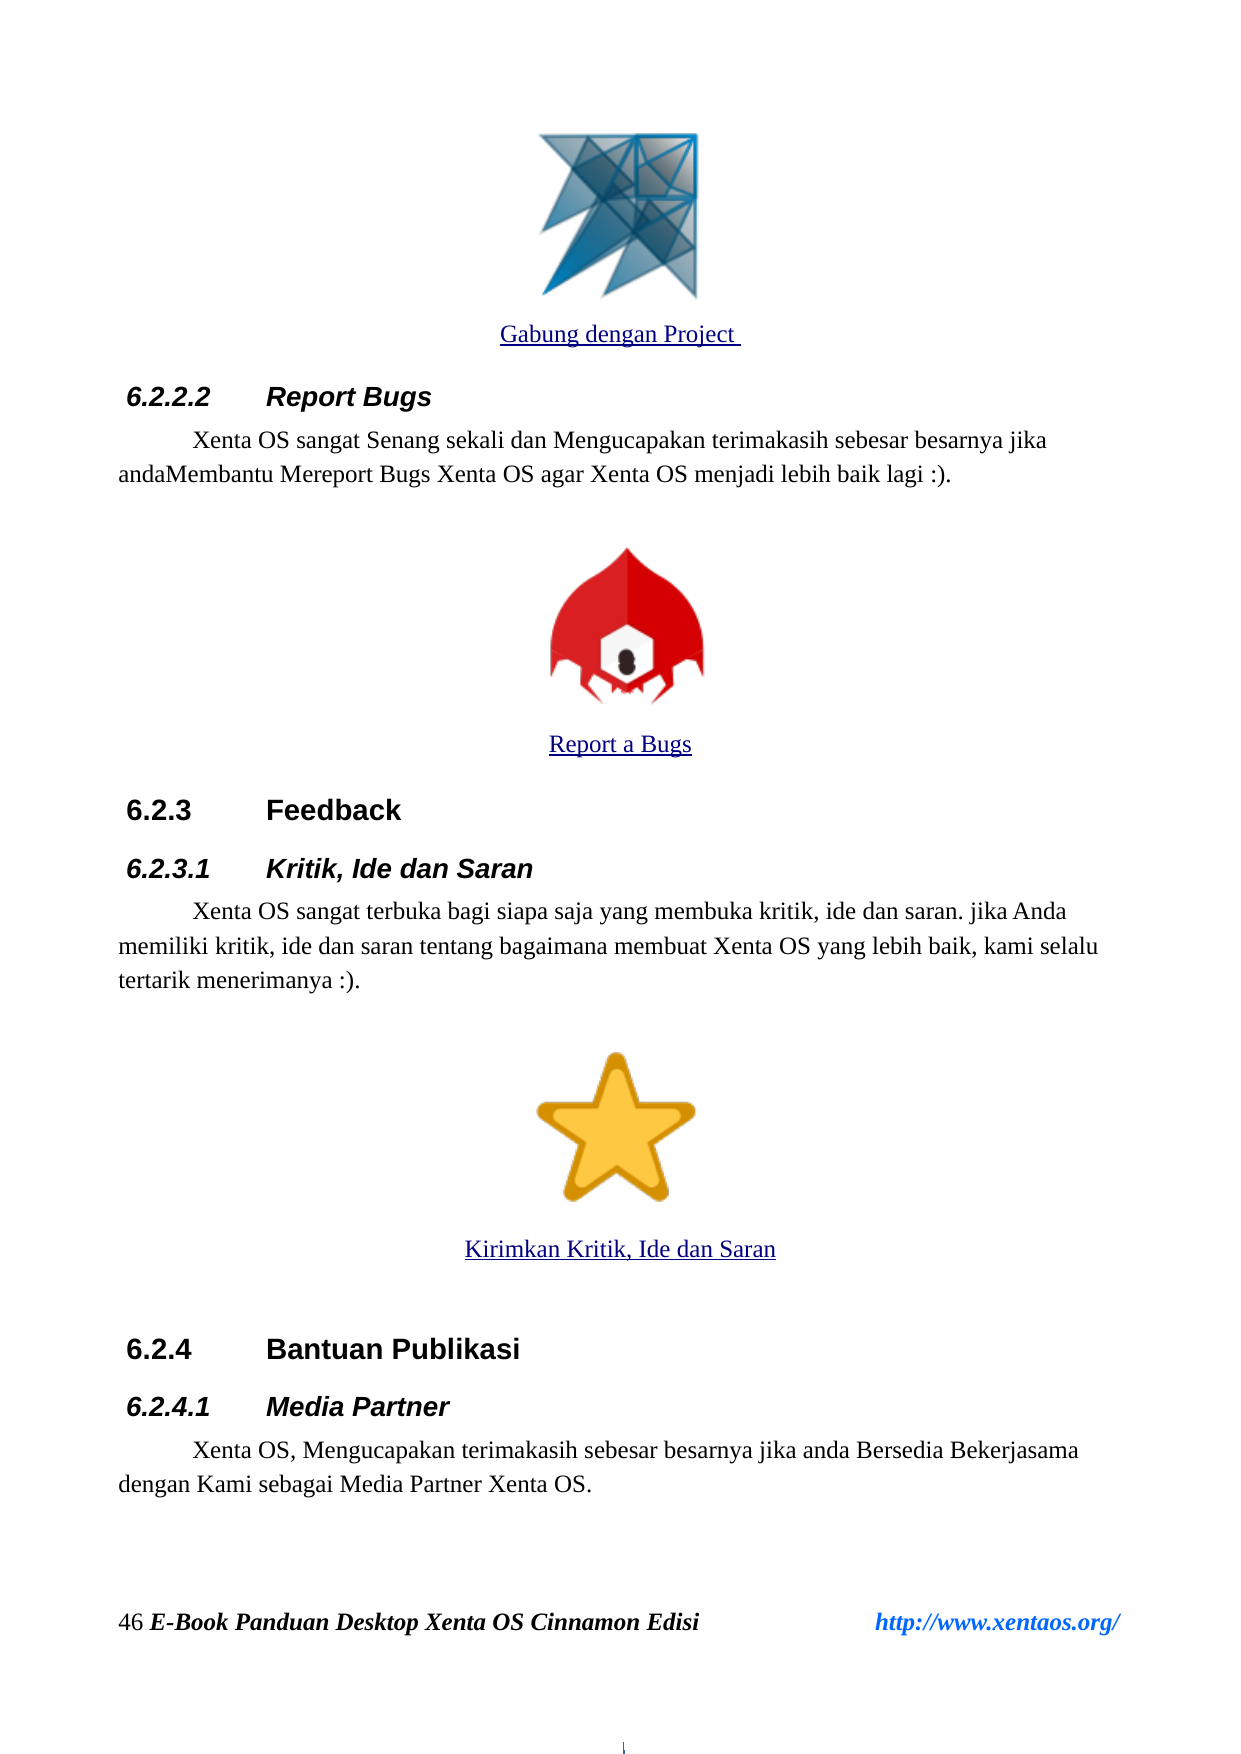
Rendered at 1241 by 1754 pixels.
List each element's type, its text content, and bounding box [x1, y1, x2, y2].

picture [463, 118, 777, 314]
text Report a Bugs [118, 729, 1122, 758]
text Xenta OS sangat Senang sekali dan Mengucapakan terimakasih sebesar besarnya jika andaMembantu Mereport Bugs Xenta OS agar Xenta OS menjadi lebih baik lagi :). [118, 425, 1122, 488]
subtitle Report Bugs [118, 381, 1122, 413]
text Xenta OS sangat terbuka bagi siapa saja yang membuka kritik, ide dan saran. jika Anda memiliki kritik, ide dan saran tentang bagaimana membuat Xenta OS yang lebih baik, kami selalu tertarik menerimanya :). [118, 896, 1122, 994]
picture [463, 528, 777, 724]
picture [463, 1034, 777, 1228]
subtitle Media Partner [118, 1391, 1122, 1422]
subtitle Bantuan Publikasi [118, 1332, 1122, 1366]
subtitle Feedback [118, 793, 1122, 827]
text Gabung dengan Project [118, 319, 1122, 348]
text Xenta OS, Mengucapakan terimakasih sebesar besarnya jika anda Bersedia Bekerjasama dengan Kami sebagai Media Partner Xenta OS. [118, 1435, 1122, 1498]
text Kirimkan Kritik, Ide dan Saran [118, 1234, 1122, 1262]
subtitle Kritik, Ide dan Saran [118, 852, 1122, 884]
